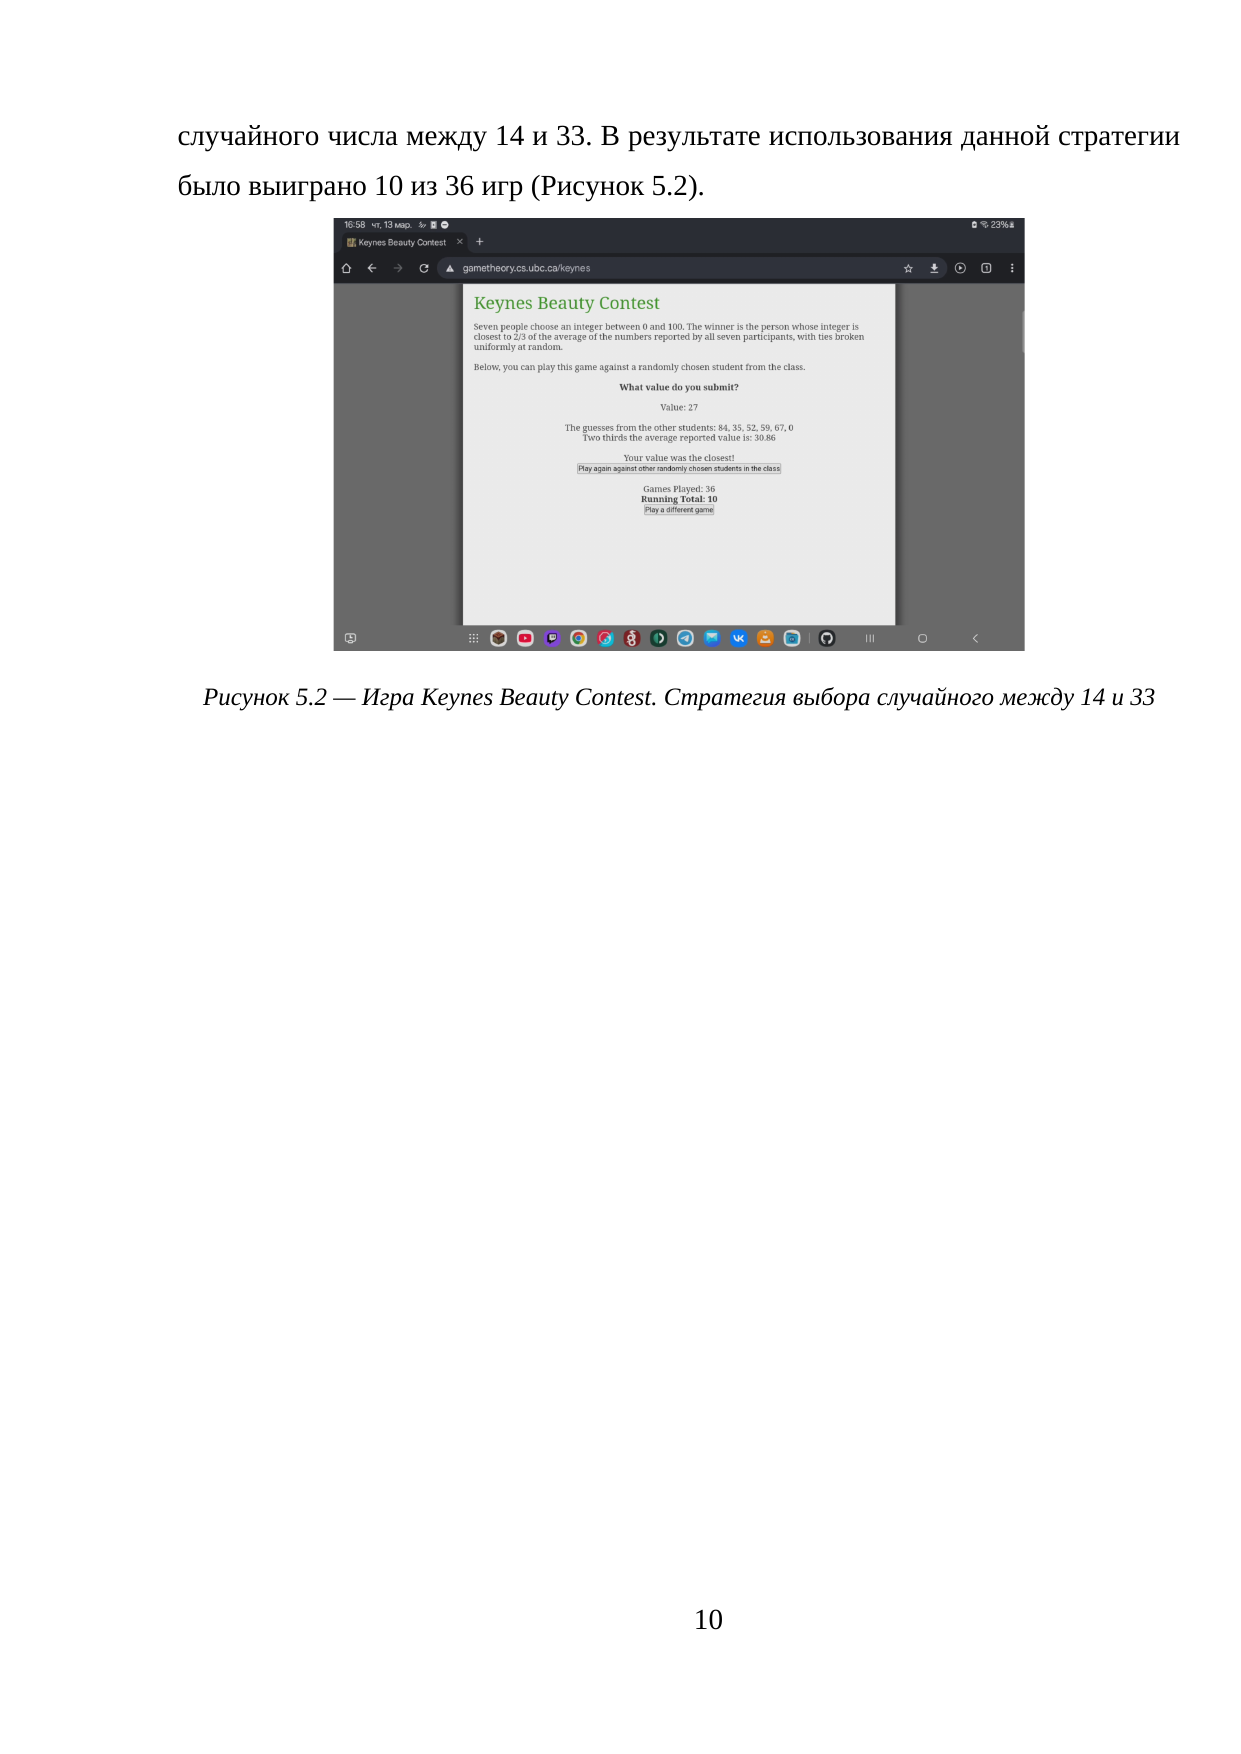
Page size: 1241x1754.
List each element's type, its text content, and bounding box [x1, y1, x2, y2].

picture [333, 218, 1025, 651]
text случайного числа между 14 и 33. В результате использования данной стратегии было выиграно 10 из 36 игр (Рисунок 5.2). [177, 118, 1181, 202]
text Рисунок 5.2 — Игра Keynes Beauty Contest. Стратегия выбора случайного между 14 и 33 [177, 219, 1181, 711]
